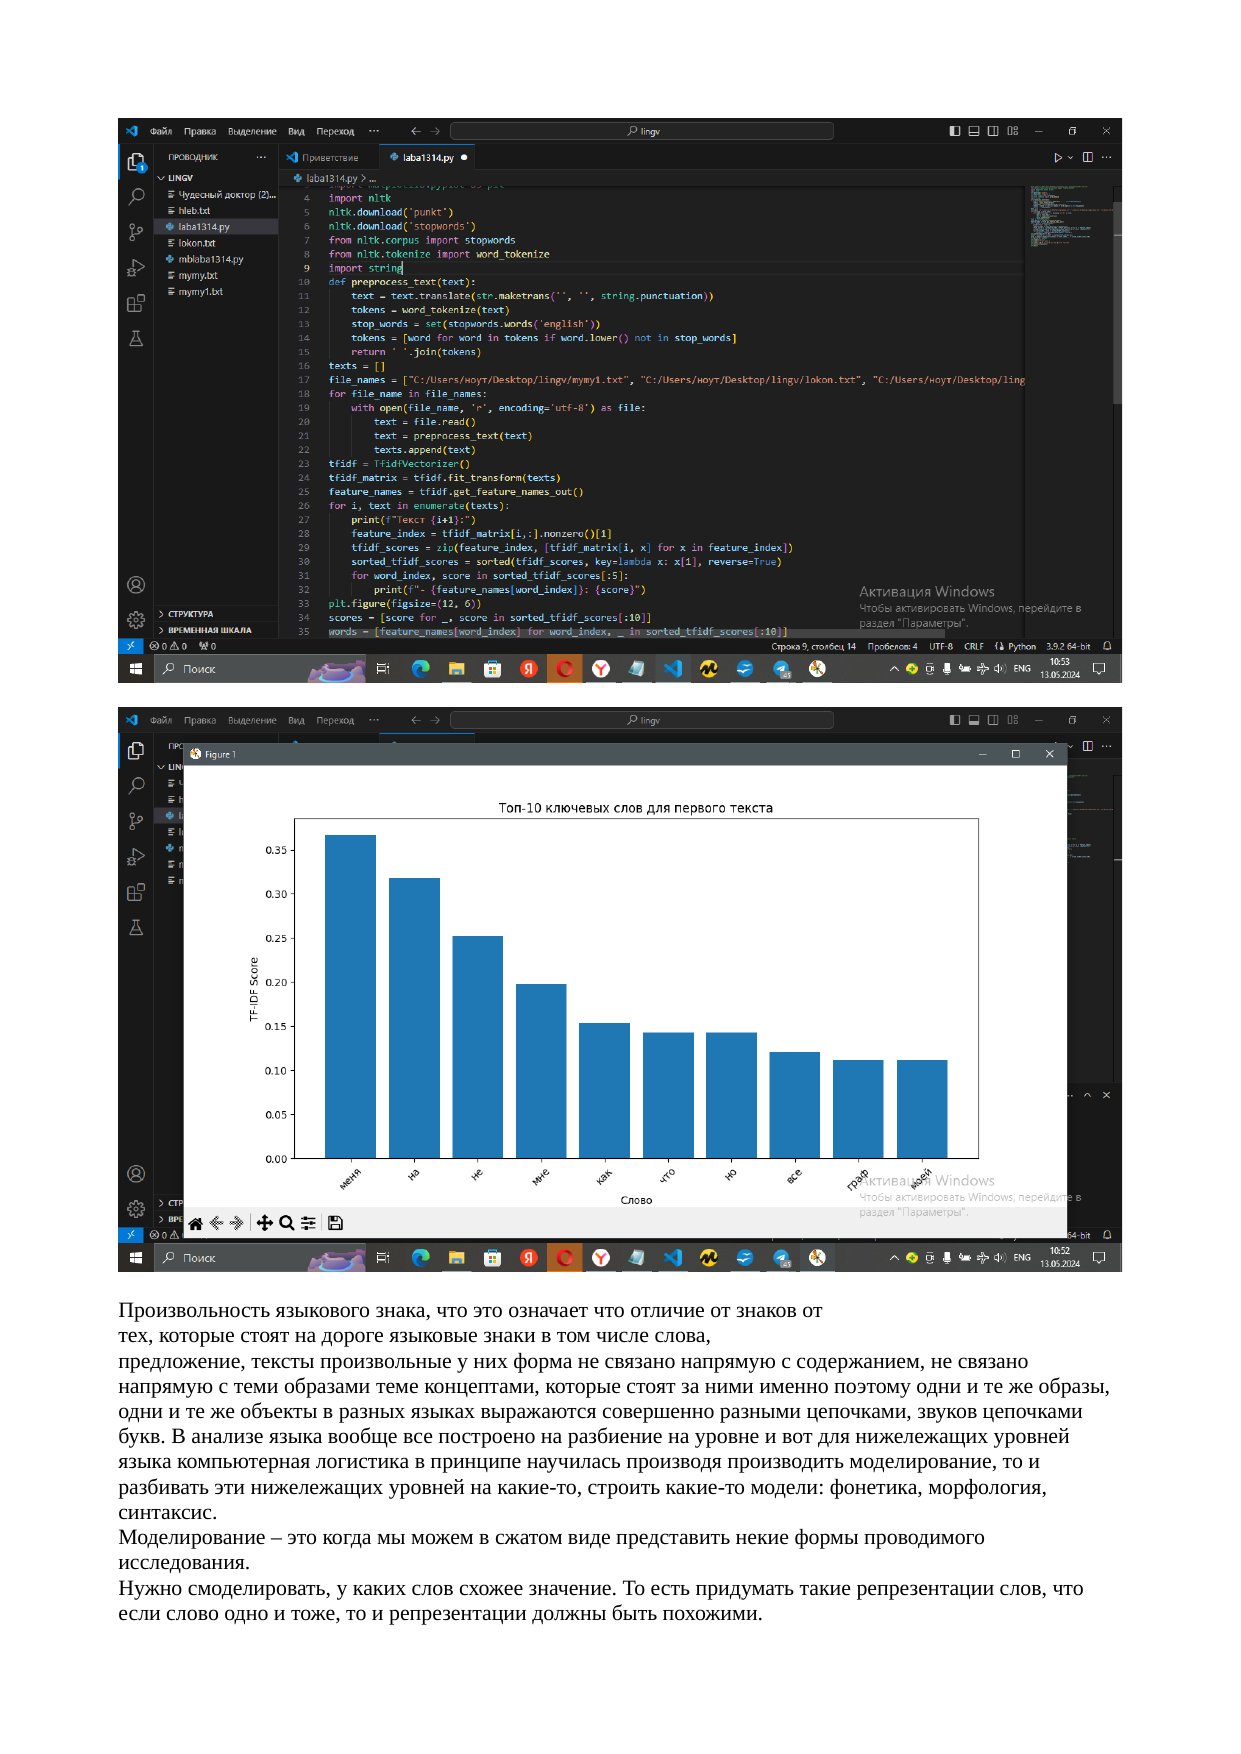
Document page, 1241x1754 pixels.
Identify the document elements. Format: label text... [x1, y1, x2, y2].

text тех, которые стоят на дороге языковые знаки в том числе слова, [118, 1322, 1122, 1348]
text Моделирование – это когда мы можем в сжатом виде представить некие формы проводимого исследования. [118, 1524, 1122, 1574]
text Произвольность языкового знака, что это означает что отличие от знаков от [118, 1297, 1122, 1322]
picture [118, 707, 1123, 1272]
text предложение, тексты произвольные у них форма не связано напрямую с содержанием, не связано напрямую с теми образами теме концептами, которые стоят за ними именно поэтому одни и те же образы, одни и те же объекты в разных языках выражаются совершенно разными цепочками, звуков цепочками букв. В анализе языка вообще все построено на разбиение на уровне и вот для нижележащих уровней языка компьютерная логистика в принципе научилась производя производить моделирование, то и разбивать эти нижележащих уровней на какие-то, строить какие-то модели: фонетика, морфология, синтаксис. [118, 1348, 1122, 1524]
text Нужно смоделировать, у каких слов схожее значение. То есть придумать такие репрезентации слов, что если слово одно и тоже, то и репрезентации должны быть похожими. [118, 1574, 1122, 1625]
picture [118, 118, 1123, 683]
